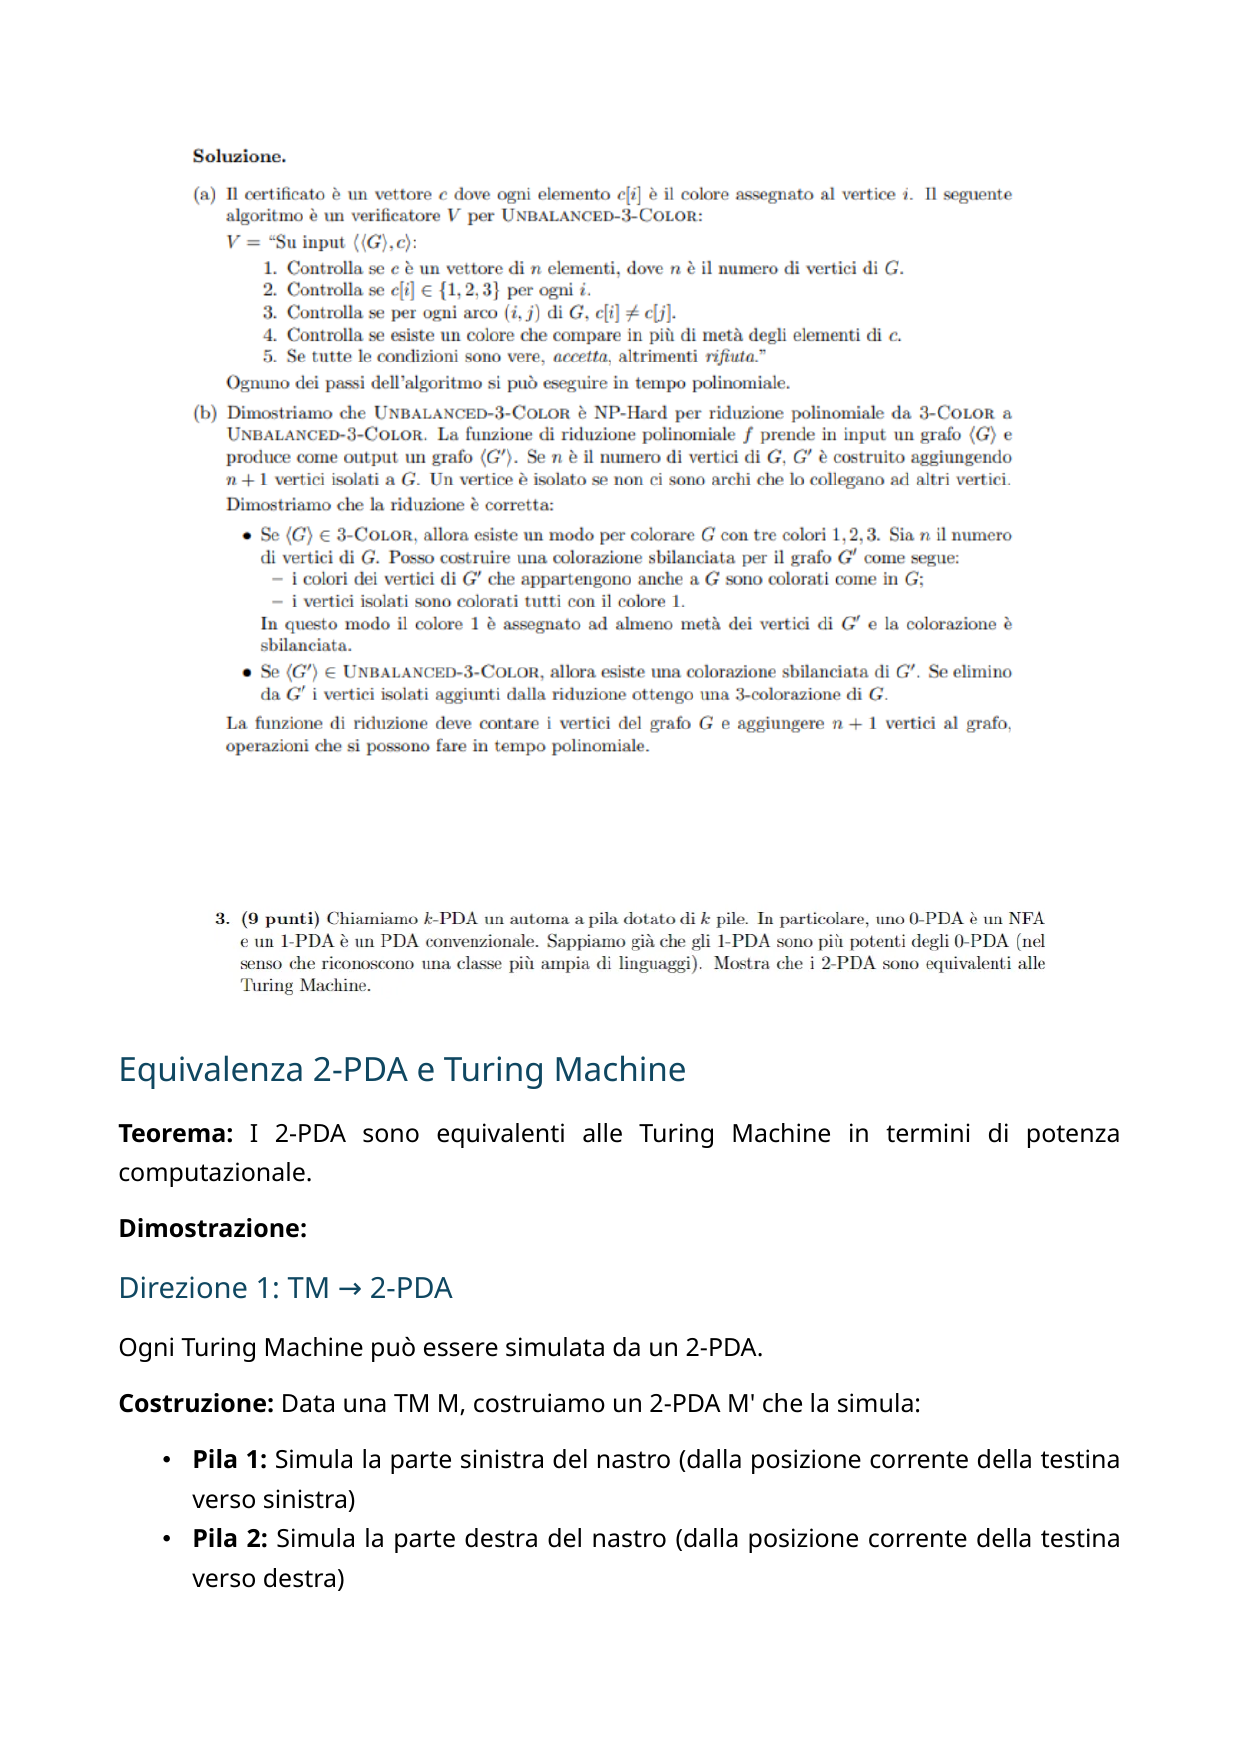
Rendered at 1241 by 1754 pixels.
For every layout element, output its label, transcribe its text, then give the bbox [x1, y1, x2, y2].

picture [180, 137, 1061, 780]
text Dimostrazione: [118, 1211, 1122, 1245]
subtitle Direzione 1: TM → 2-PDA [118, 1267, 1122, 1307]
text Ogni Turing Machine può essere simulata da un 2-PDA. [118, 1329, 1122, 1364]
text Teorema: I 2-PDA sono equivalenti alle Turing Machine in termini di potenza computazionale. [118, 1115, 1122, 1189]
list Pila 2: Simula la parte destra del nastro (dalla posizione corrente della testina verso destra) [162, 1521, 1122, 1594]
subtitle Equivalenza 2-PDA e Turing Machine [118, 1046, 1122, 1091]
text Costruzione: Data una TM M, costruiamo un 2-PDA M' che la simula: [118, 1386, 1122, 1420]
list Pila 1: Simula la parte sinistra del nastro (dalla posizione corrente della testina verso sinistra) [162, 1442, 1122, 1515]
picture [202, 895, 1063, 1007]
